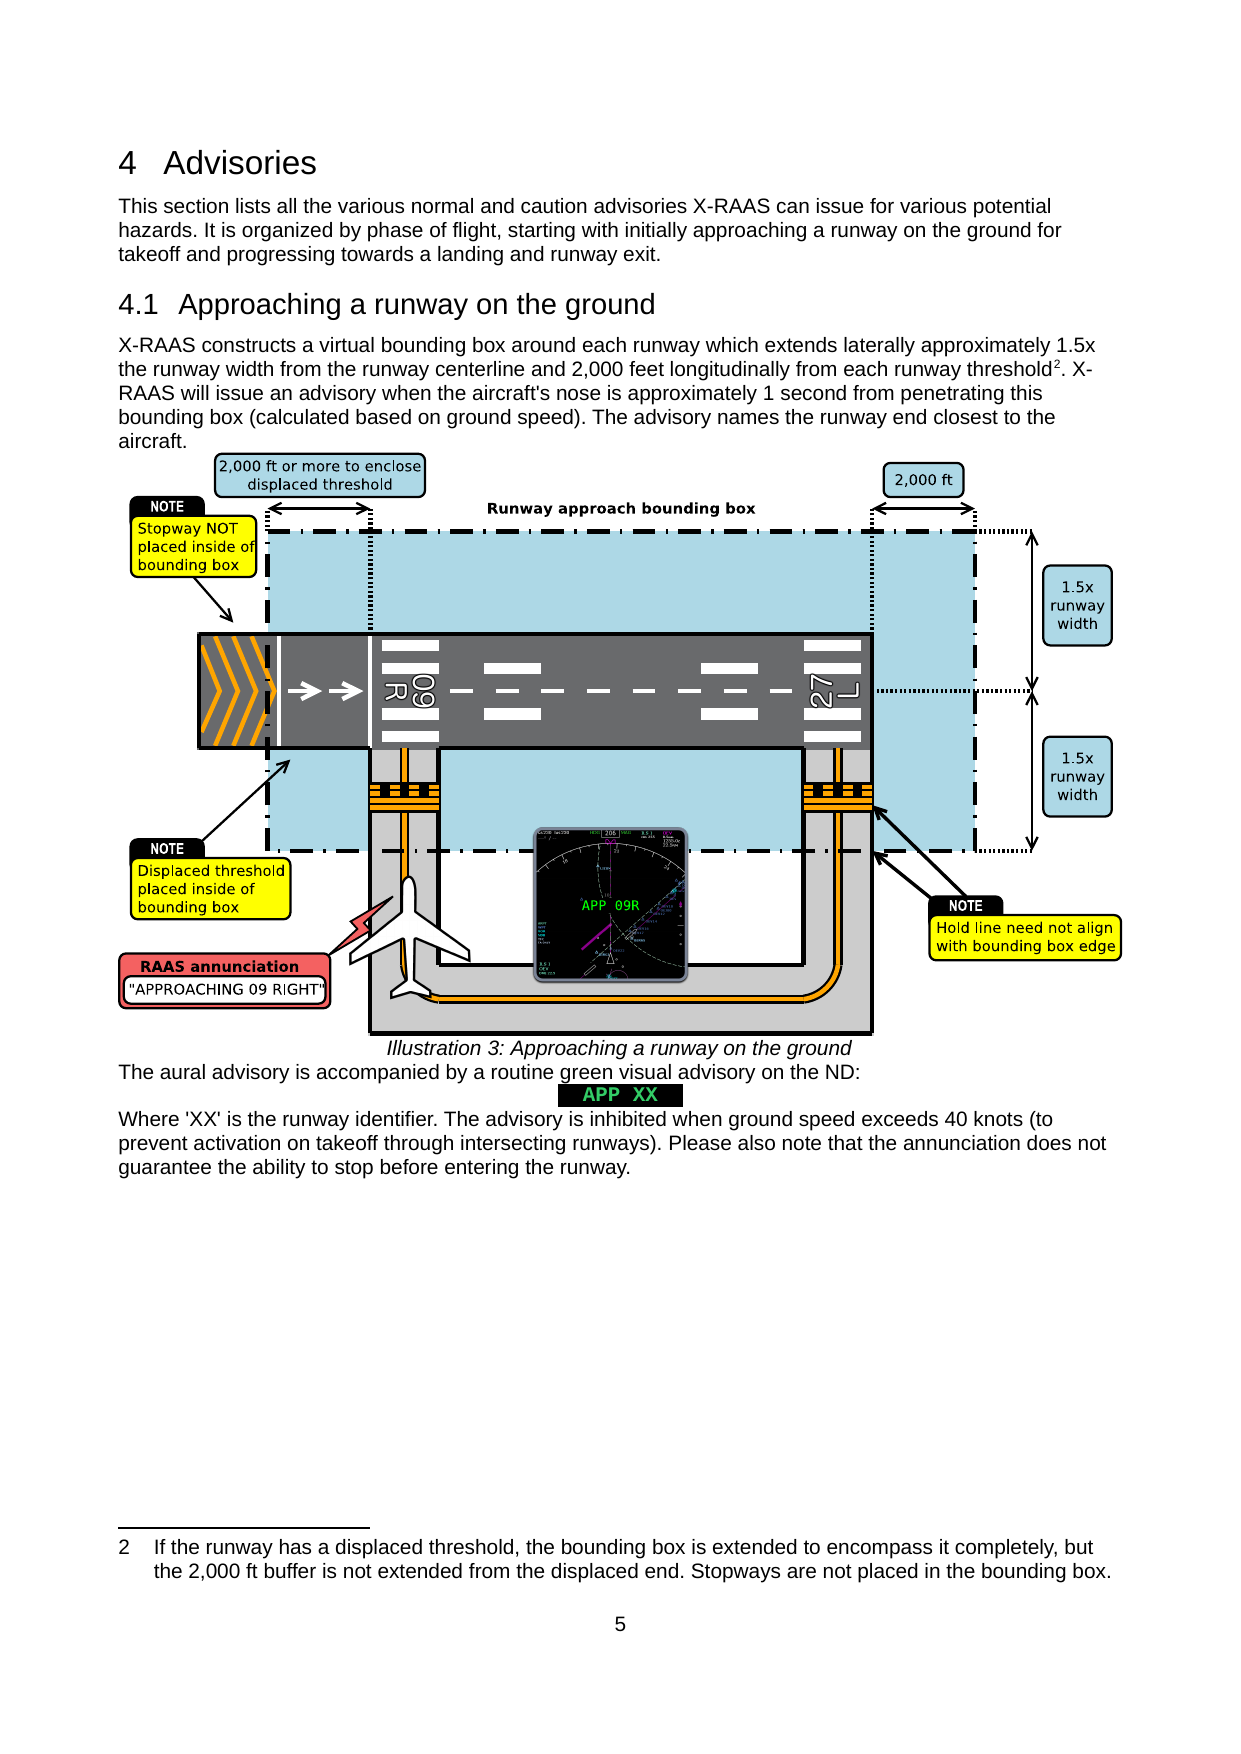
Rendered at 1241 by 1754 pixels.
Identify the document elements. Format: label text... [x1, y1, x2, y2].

text Where 'XX' is the runway identifier. The advisory is inhibited when ground speed exceeds 40 knots (to prevent activation on takeoff through intersecting runways). Please also note that the annunciation does not guarantee the ability to stop before entering the runway. [118, 1107, 1122, 1179]
text X-RAAS constructs a virtual bounding box around each runway which extends laterally approximately 1.5x the runway width from the runway centerline and 2,000 feet longitudinally from each runway threshold. X-RAAS will issue an advisory when the aircraft's nose is approximately 1 second from penetrating this bounding box (calculated based on ground speed). The advisory names the runway end closest to the aircraft. [118, 333, 1122, 452]
text APP XX [118, 1083, 1122, 1107]
text Illustration 3: Approaching a runway on the ground [118, 1036, 1122, 1059]
subtitle Approaching a runway on the ground [118, 287, 1122, 320]
text If the runway has a displaced threshold, the bounding box is extended to encompass it completely, but the 2,000 ft buffer is not extended from the displaced end. Stopways are not placed in the bounding box. [118, 1534, 1122, 1582]
text This section lists all the various normal and caution advisories X-RAAS can issue for various potential hazards. It is organized by phase of flight, starting with initially approaching a runway on the ground for takeoff and progressing towards a landing and runway exit. [118, 194, 1122, 266]
subtitle Advisories [118, 143, 1122, 182]
text The aural advisory is accompanied by a routine green visual advisory on the ND: [118, 1059, 1122, 1083]
